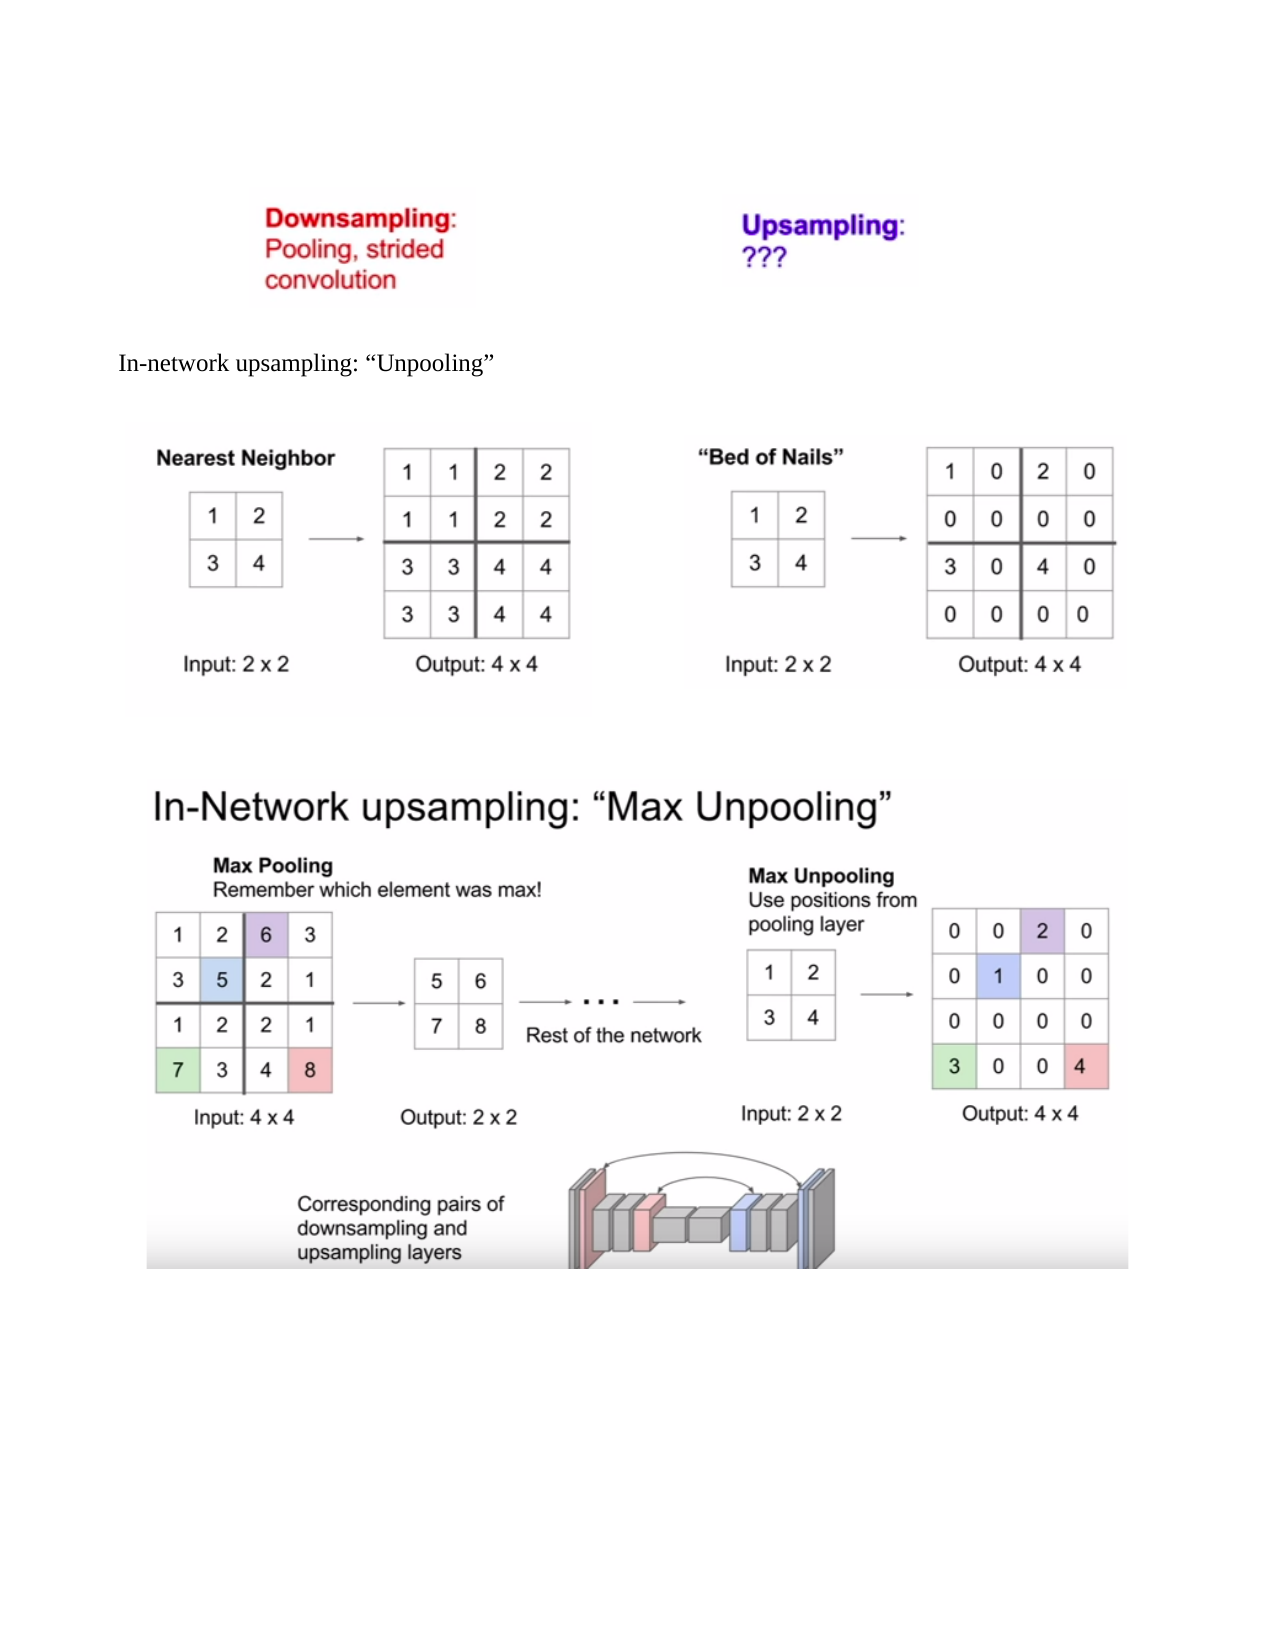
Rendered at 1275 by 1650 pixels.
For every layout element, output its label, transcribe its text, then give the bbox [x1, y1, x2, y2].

picture [125, 422, 593, 717]
picture [721, 194, 919, 287]
picture [684, 435, 1128, 689]
text In-network upsampling: “Unpooling” [118, 348, 1157, 377]
picture [248, 187, 477, 308]
picture [146, 779, 1129, 1269]
